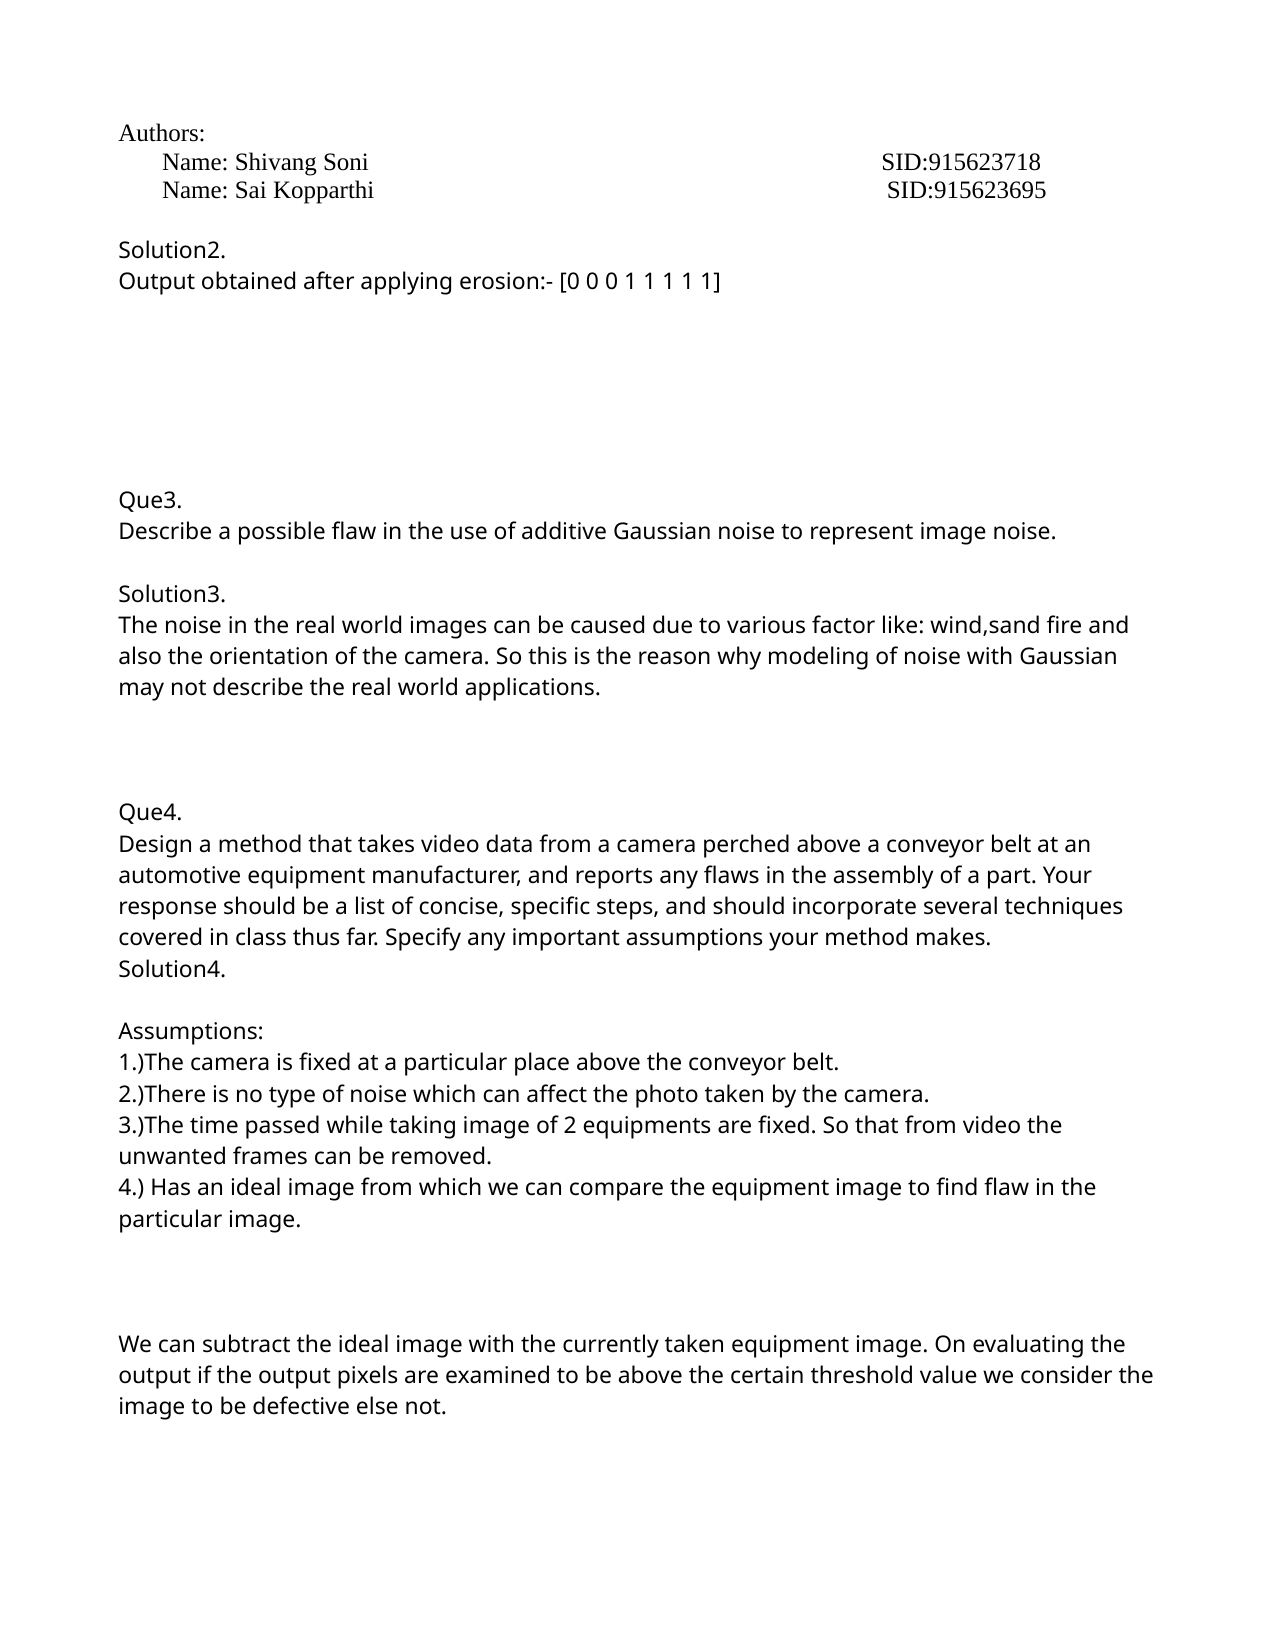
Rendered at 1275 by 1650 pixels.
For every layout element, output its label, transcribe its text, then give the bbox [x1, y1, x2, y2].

text Que4. [118, 796, 1157, 828]
text 2.)There is no type of noise which can affect the photo taken by the camera. [118, 1078, 1157, 1109]
text Describe a possible flaw in the use of additive Gaussian noise to represent image noise. [118, 515, 1157, 546]
text Solution2. [118, 234, 1157, 265]
text 4.) Has an ideal image from which we can compare the equipment image to find flaw in the particular image. [118, 1171, 1157, 1234]
text Output obtained after applying erosion:- [0 0 0 1 1 1 1 1] [118, 265, 1157, 296]
text Assumptions: [118, 1015, 1157, 1046]
text 3.)The time passed while taking image of 2 equipments are fixed. So that from video the unwanted frames can be removed. [118, 1109, 1157, 1171]
text Solution4. [118, 953, 1157, 984]
text We can subtract the ideal image with the currently taken equipment image. On evaluating the output if the output pixels are examined to be above the certain threshold value we consider the image to be defective else not. [118, 1328, 1157, 1421]
text Solution3. [118, 578, 1157, 609]
text Design a method that takes video data from a camera perched above a conveyor belt at an automotive equipment manufacturer, and reports any flaws in the assembly of a part. Your response should be a list of concise, specific steps, and should incorporate several techniques covered in class thus far. Specify any important assumptions your method makes. [118, 828, 1157, 953]
text Que3. [118, 484, 1157, 515]
text The noise in the real world images can be caused due to various factor like: wind,sand fire and also the orientation of the camera. So this is the reason why modeling of noise with Gaussian may not describe the real world applications. [118, 609, 1157, 703]
text 1.)The camera is fixed at a particular place above the conveyor belt. [118, 1046, 1157, 1078]
